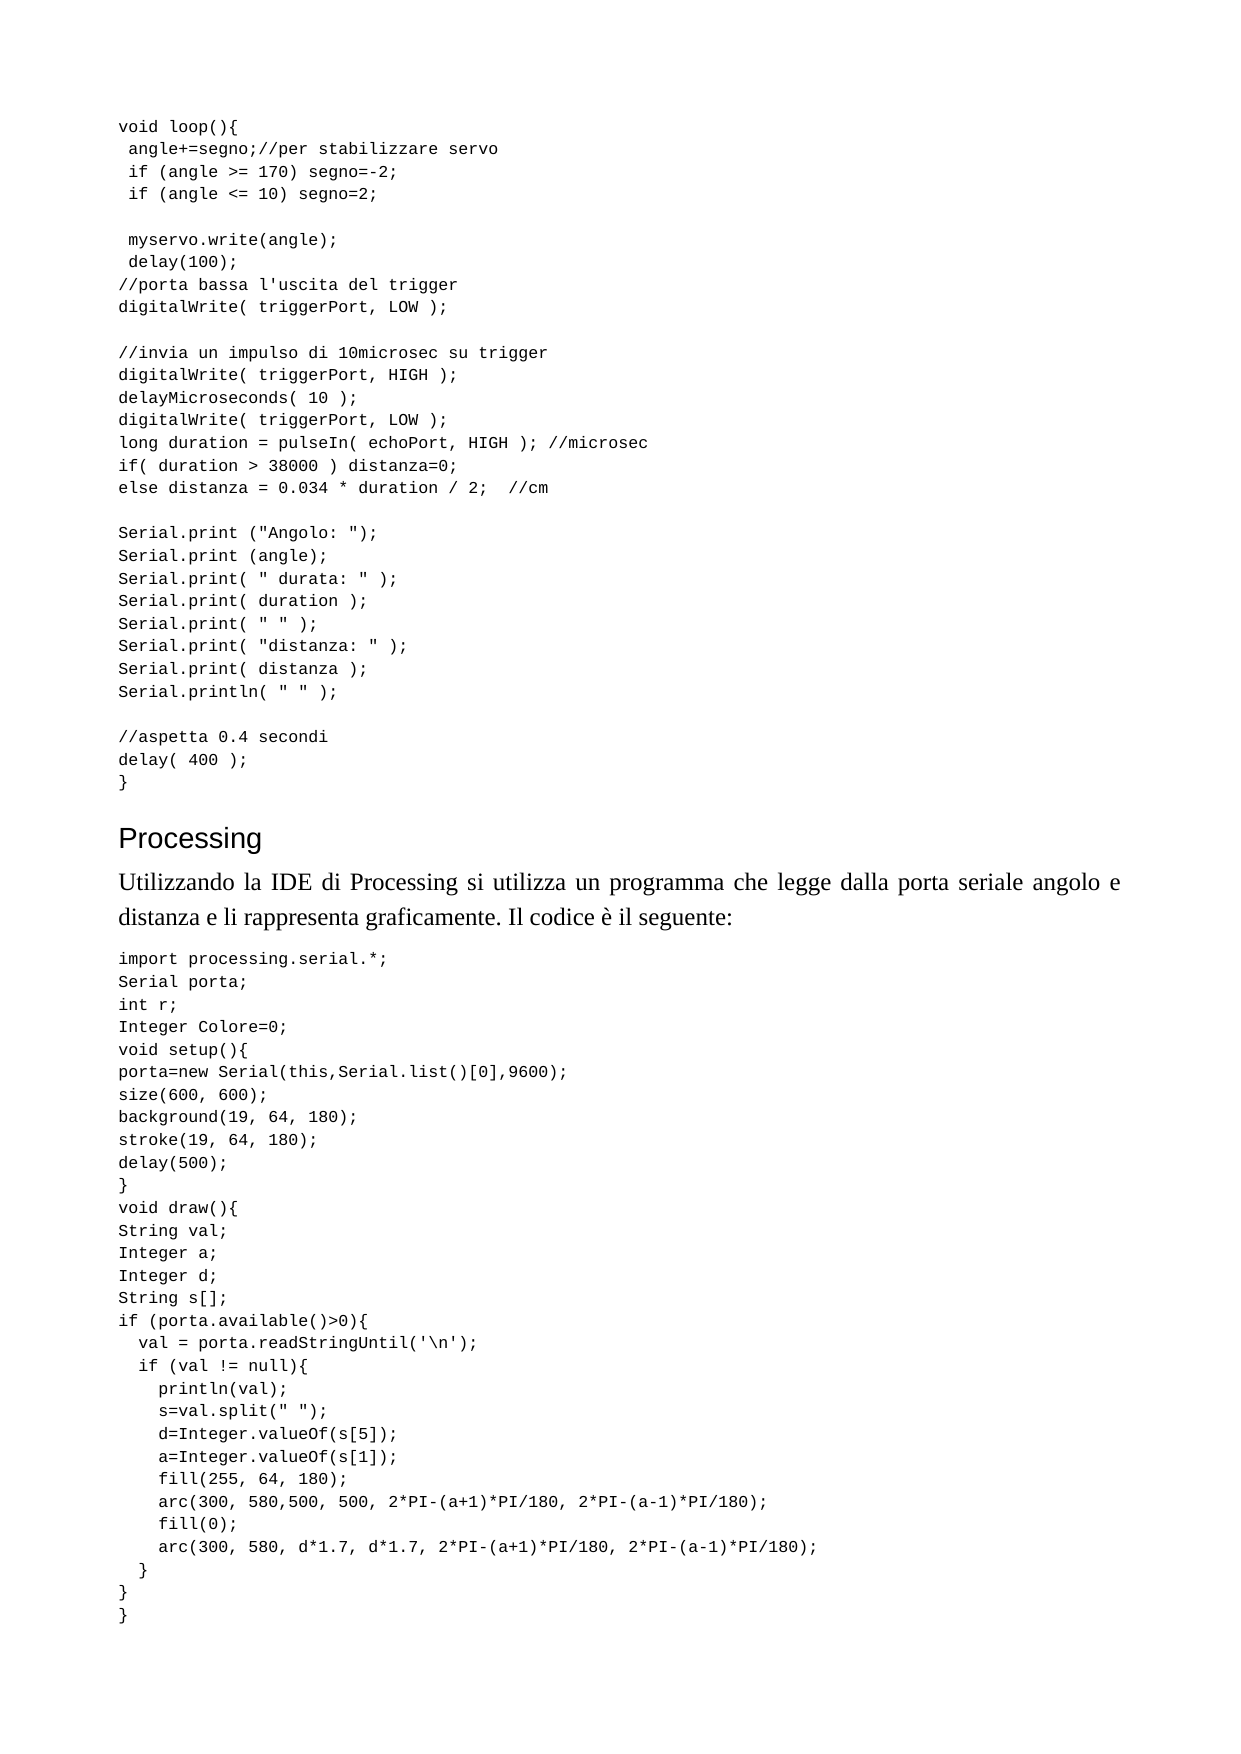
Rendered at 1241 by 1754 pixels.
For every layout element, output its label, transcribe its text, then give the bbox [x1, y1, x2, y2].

text Utilizzando la IDE di Processing si utilizza un programma che legge dalla porta seriale angolo e distanza e li rappresenta graficamente. Il codice è il seguente: [118, 867, 1122, 931]
text porta=new Serial(this,Serial.list()[0],9600); [118, 1064, 1122, 1083]
text Serial.print (angle); [118, 548, 1122, 566]
text background(19, 64, 180); [118, 1109, 1122, 1128]
text angle+=segno;//per stabilizzare servo [118, 141, 1122, 159]
text myservo.write(angle); [118, 231, 1122, 250]
text delay( 400 ); [118, 751, 1122, 770]
text arc(300, 580,500, 500, 2*PI-(a+1)*PI/180, 2*PI-(a-1)*PI/180); [118, 1493, 1122, 1512]
text Serial.print( "distanza: " ); [118, 638, 1122, 657]
text digitalWrite( triggerPort, LOW ); [118, 299, 1122, 318]
text stroke(19, 64, 180); [118, 1132, 1122, 1151]
text d=Integer.valueOf(s[5]); [118, 1426, 1122, 1444]
text } [118, 1584, 1122, 1603]
text Integer a; [118, 1245, 1122, 1263]
text val = porta.readStringUntil('\n'); [118, 1335, 1122, 1354]
text Serial porta; [118, 973, 1122, 992]
text } [118, 1177, 1122, 1196]
text Serial.print( duration ); [118, 593, 1122, 612]
text digitalWrite( triggerPort, HIGH ); [118, 367, 1122, 386]
text fill(255, 64, 180); [118, 1471, 1122, 1489]
text Serial.print( " durata: " ); [118, 570, 1122, 589]
text if (val != null){ [118, 1358, 1122, 1377]
text Serial.print ("Angolo: "); [118, 525, 1122, 544]
text String val; [118, 1222, 1122, 1241]
text } [118, 1561, 1122, 1580]
text String s[]; [118, 1290, 1122, 1309]
text } [118, 1606, 1122, 1625]
text void setup(){ [118, 1041, 1122, 1060]
text } [118, 774, 1122, 792]
text s=val.split(" "); [118, 1403, 1122, 1422]
text a=Integer.valueOf(s[1]); [118, 1448, 1122, 1467]
text Serial.print( distanza ); [118, 661, 1122, 679]
text Serial.print( " " ); [118, 615, 1122, 634]
text Serial.println( " " ); [118, 683, 1122, 702]
text Integer Colore=0; [118, 1019, 1122, 1037]
text else distanza = 0.034 * duration / 2; //cm [118, 480, 1122, 499]
text delay(100); [118, 254, 1122, 273]
text //aspetta 0.4 secondi [118, 728, 1122, 747]
text if( duration > 38000 ) distanza=0; [118, 457, 1122, 476]
text arc(300, 580, d*1.7, d*1.7, 2*PI-(a+1)*PI/180, 2*PI-(a-1)*PI/180); [118, 1538, 1122, 1557]
text if (porta.available()>0){ [118, 1312, 1122, 1331]
text digitalWrite( triggerPort, LOW ); [118, 412, 1122, 431]
text long duration = pulseIn( echoPort, HIGH ); //microsec [118, 434, 1122, 453]
text Integer d; [118, 1267, 1122, 1286]
text println(val); [118, 1380, 1122, 1399]
text //porta bassa l'uscita del trigger [118, 276, 1122, 295]
text int r; [118, 996, 1122, 1015]
subtitle Processing [118, 821, 1122, 855]
text if (angle >= 170) segno=-2; [118, 163, 1122, 182]
text if (angle <= 10) segno=2; [118, 186, 1122, 205]
text delay(500); [118, 1154, 1122, 1173]
text //invia un impulso di 10microsec su trigger [118, 344, 1122, 363]
text fill(0); [118, 1516, 1122, 1535]
text void loop(){ [118, 118, 1122, 137]
text delayMicroseconds( 10 ); [118, 389, 1122, 408]
text size(600, 600); [118, 1086, 1122, 1105]
text import processing.serial.*; [118, 951, 1122, 970]
text void draw(){ [118, 1199, 1122, 1218]
